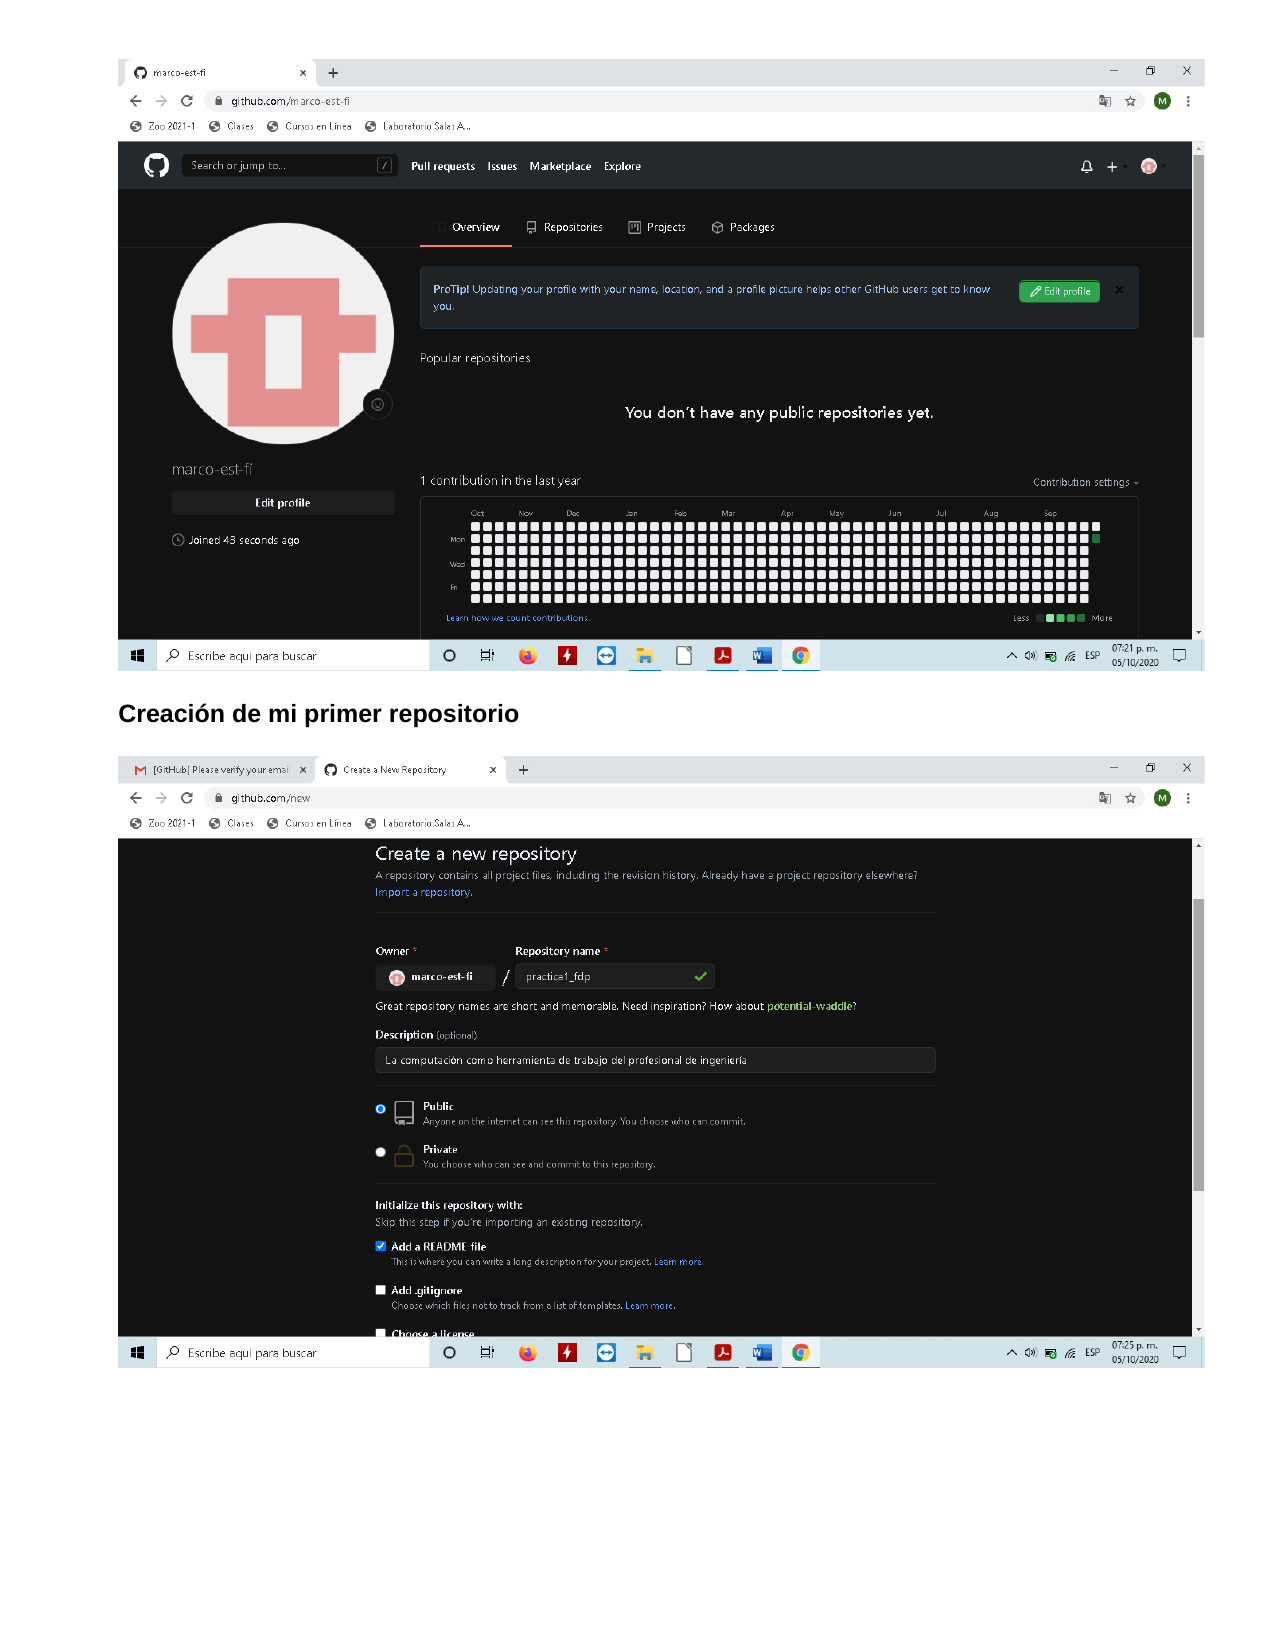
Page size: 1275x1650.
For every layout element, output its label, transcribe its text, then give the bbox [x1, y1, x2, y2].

text Creación de mi primer repositorio [118, 699, 1205, 728]
